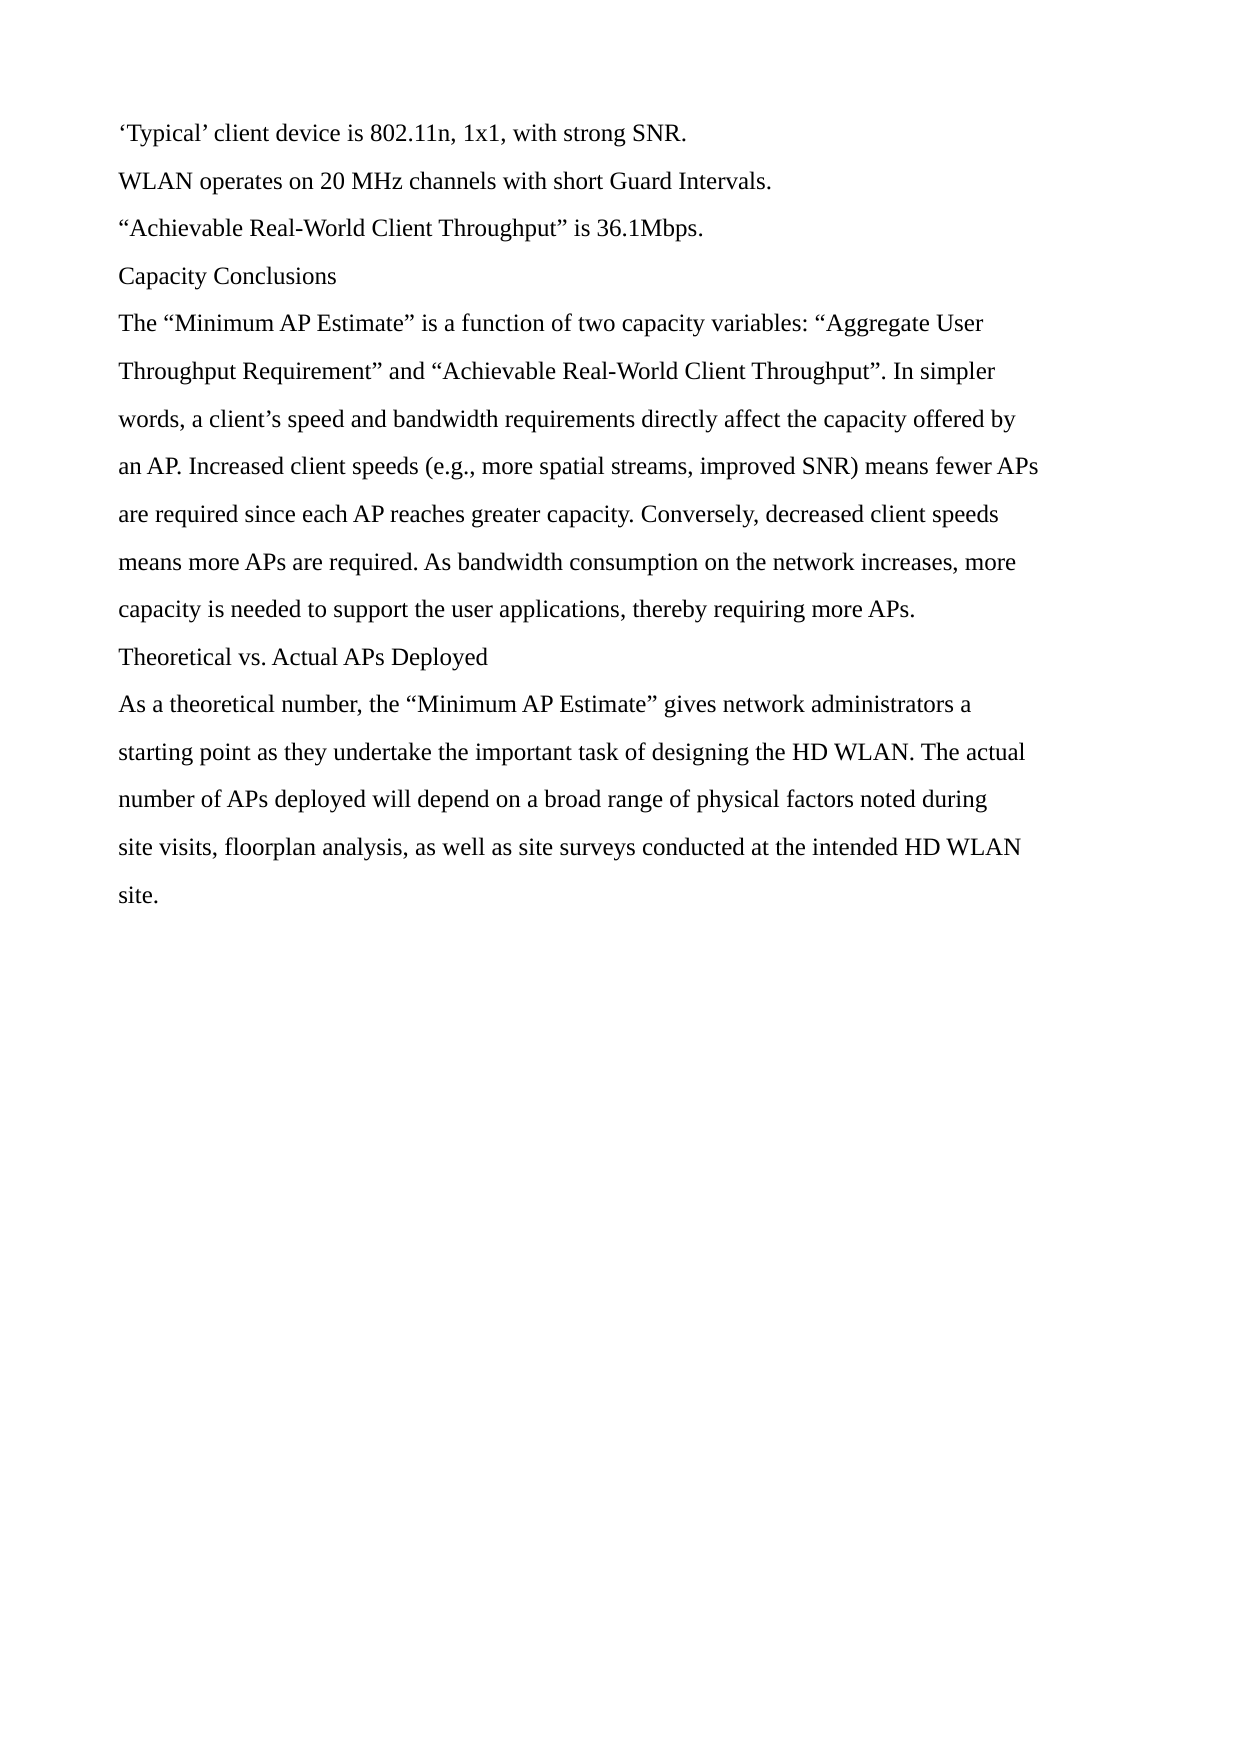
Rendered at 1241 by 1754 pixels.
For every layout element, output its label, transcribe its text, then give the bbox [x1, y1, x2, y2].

text starting point as they undertake the important task of designing the HD WLAN. The actual [118, 737, 1122, 766]
text an AP. Increased client speeds (e.g., more spatial streams, improved SNR) means fewer APs [118, 451, 1122, 480]
text are required since each AP reaches greater capacity. Conversely, decreased client speeds [118, 499, 1122, 528]
text “Achievable Real-World Client Throughput” is 36.1Mbps. [118, 213, 1122, 242]
text Capacity Conclusions [118, 261, 1122, 290]
text means more APs are required. As bandwidth consumption on the network increases, more [118, 547, 1122, 575]
text number of APs deployed will depend on a broad range of physical factors noted during [118, 784, 1122, 813]
text capacity is needed to support the user applications, thereby requiring more APs. [118, 594, 1122, 623]
text site. [118, 880, 1122, 908]
text words, a client’s speed and bandwidth requirements directly affect the capacity offered by [118, 404, 1122, 432]
text As a theoretical number, the “Minimum AP Estimate” gives network administrators a [118, 689, 1122, 718]
text Theoretical vs. Actual APs Deployed [118, 642, 1122, 671]
text WLAN operates on 20 MHz channels with short Guard Intervals. [118, 166, 1122, 194]
text site visits, floorplan analysis, as well as site surveys conducted at the intended HD WLAN [118, 832, 1122, 861]
text The “Minimum AP Estimate” is a function of two capacity variables: “Aggregate User [118, 308, 1122, 337]
text Throughput Requirement” and “Achievable Real-World Client Throughput”. In simpler [118, 356, 1122, 385]
text ‘Typical’ client device is 802.11n, 1x1, with strong SNR. [118, 118, 1122, 147]
